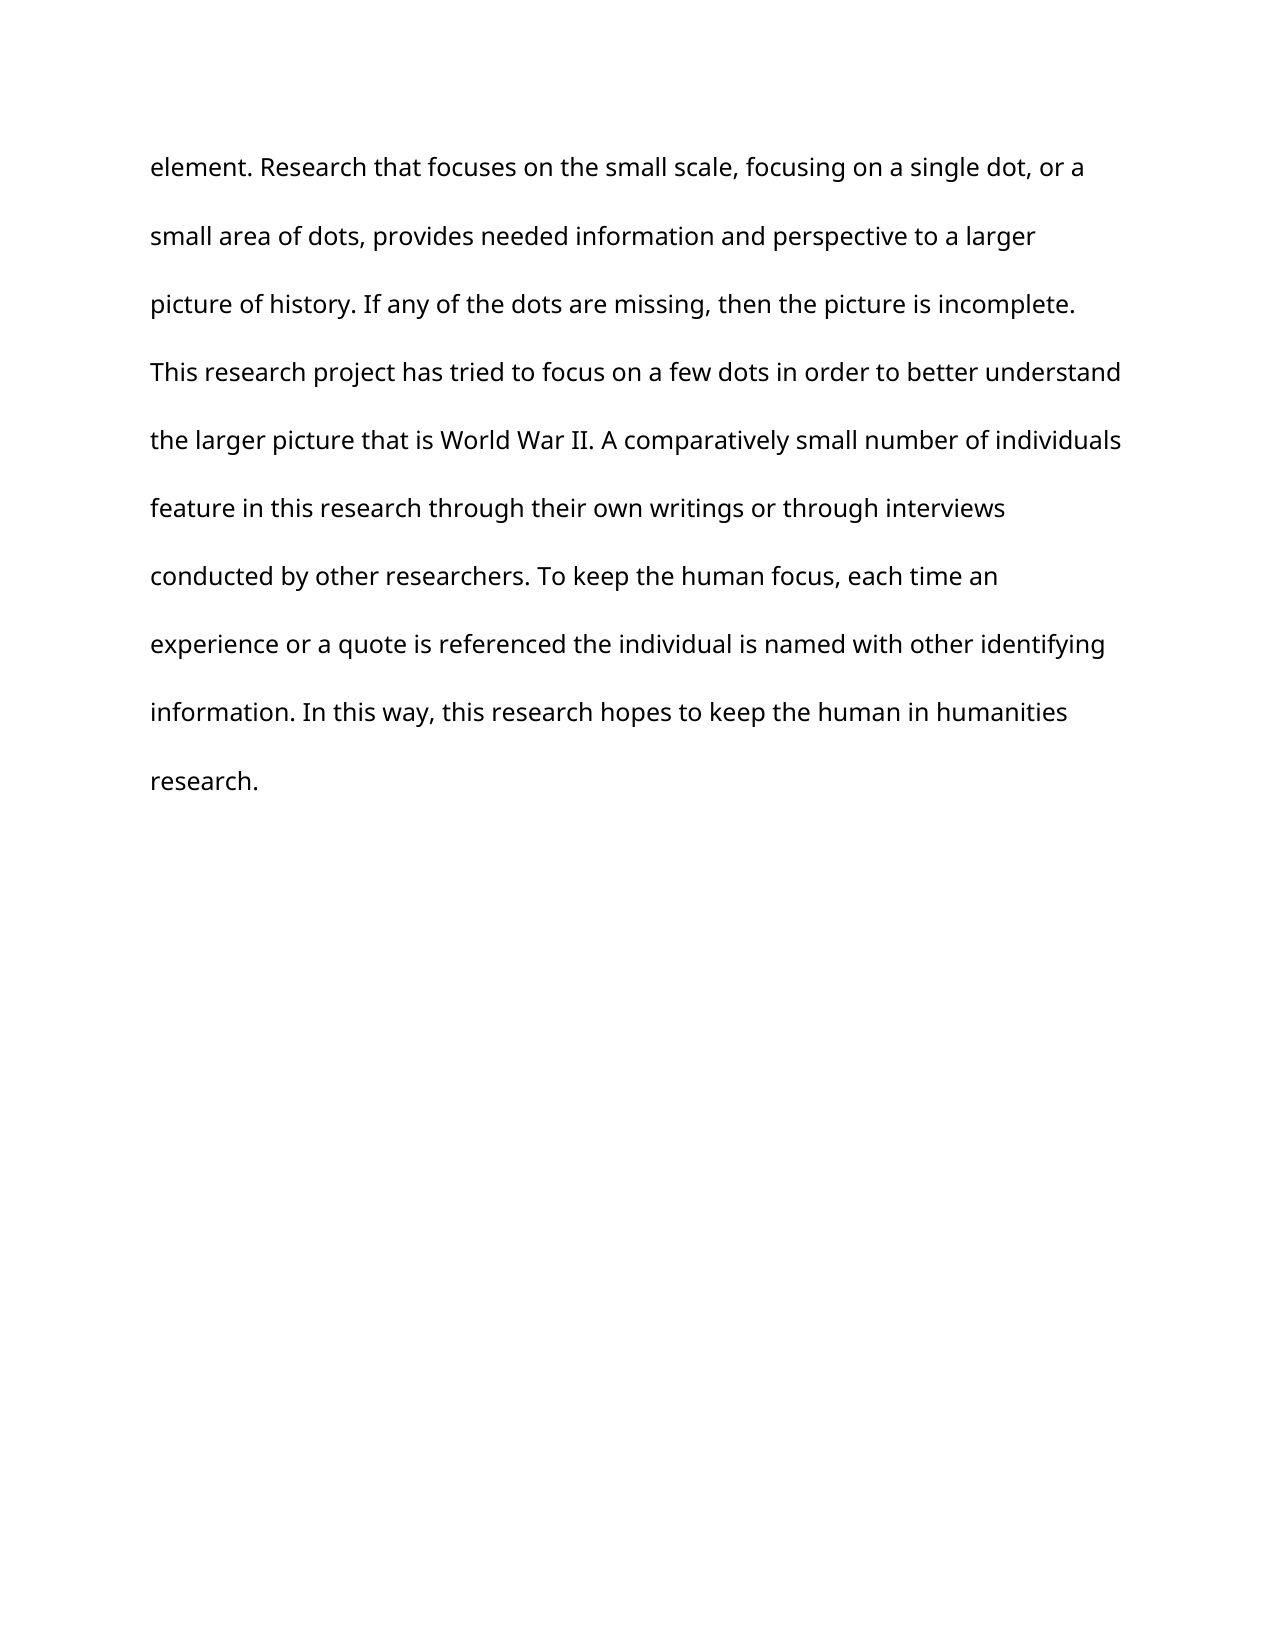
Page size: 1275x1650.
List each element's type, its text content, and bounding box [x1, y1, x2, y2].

text element. Research that focuses on the small scale, focusing on a single dot, or a small area of dots, provides needed information and perspective to a larger picture of history. If any of the dots are missing, then the picture is incomplete. This research project has tried to focus on a few dots in order to better understand the larger picture that is World War II. A comparatively small number of individuals feature in this research through their own writings or through interviews conducted by other researchers. To keep the human focus, each time an experience or a quote is referenced the individual is named with other identifying information. In this way, this research hopes to keep the human in humanities research. [150, 150, 1125, 797]
